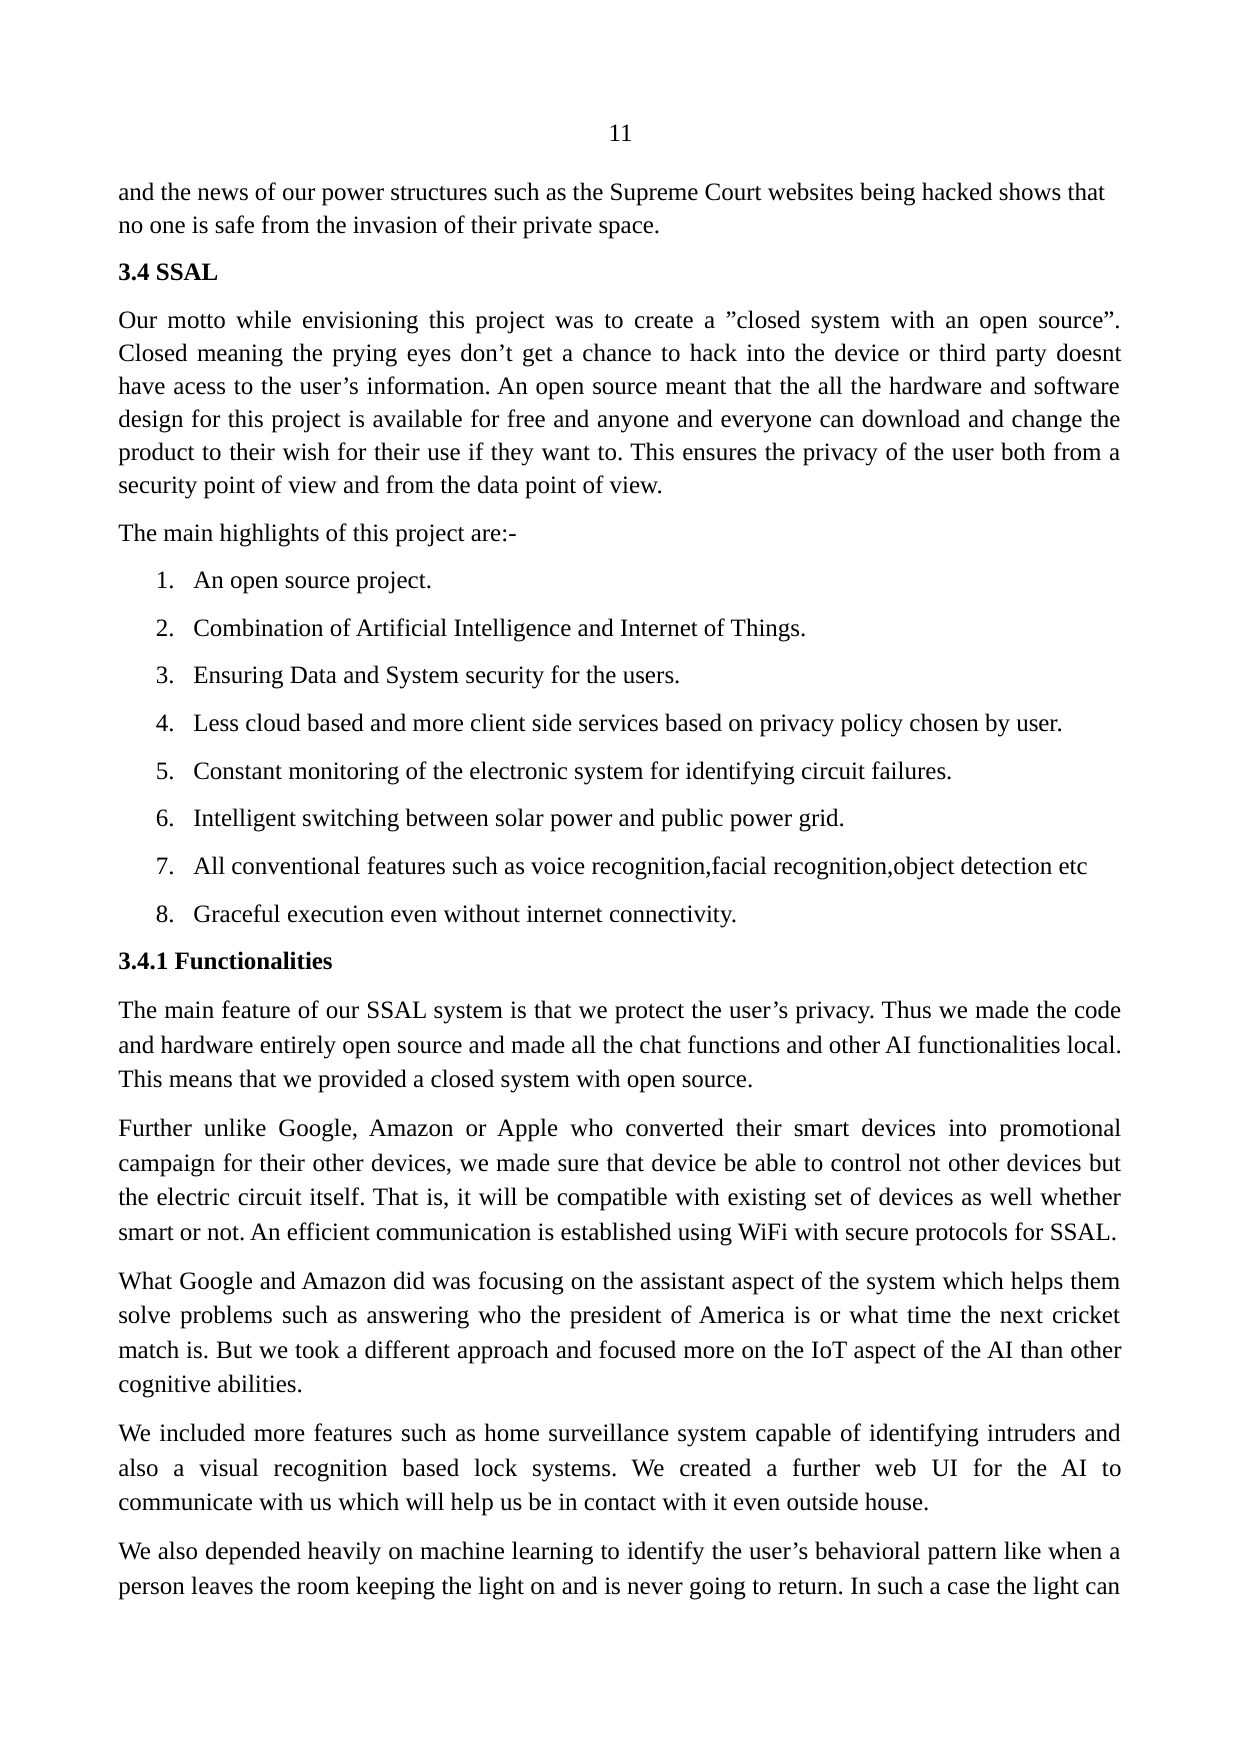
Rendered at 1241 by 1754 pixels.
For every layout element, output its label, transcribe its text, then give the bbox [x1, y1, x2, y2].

text The main feature of our SSAL system is that we protect the user’s privacy. Thus we made the code and hardware entirely open source and made all the chat functions and other AI functionalities local. This means that we provided a closed system with open source. [118, 995, 1122, 1093]
list Combination of Artificial Intelligence and Internet of Things. [156, 613, 1122, 642]
list Less cloud based and more client side services based on privacy policy chosen by user. [156, 708, 1122, 737]
list An open source project. [156, 565, 1122, 594]
text 3.4 SSAL [118, 257, 1122, 286]
text The main highlights of this project are:- [118, 518, 1122, 547]
list Intelligent switching between solar power and public power grid. [156, 803, 1122, 832]
list Ensuring Data and System security for the users. [156, 661, 1122, 689]
text Our motto while envisioning this project was to create a ”closed system with an open source”. Closed meaning the prying eyes don’t get a chance to hack into the device or third party doesnt have acess to the user’s information. An open source meant that the all the hardware and software design for this project is available for free and anyone and everyone can download and change the product to their wish for their use if they want to. This ensures the privacy of the user both from a security point of view and from the data point of view. [118, 305, 1122, 499]
text and the news of our power structures such as the Supreme Court websites being hacked shows that no one is safe from the invasion of their private space. [118, 177, 1122, 239]
list Constant monitoring of the electronic system for identifying circuit failures. [156, 756, 1122, 784]
text What Google and Amazon did was focusing on the assistant aspect of the system which helps them solve problems such as answering who the president of America is or what time the next cricket match is. But we took a different approach and focused more on the IoT aspect of the AI than other cognitive abilities. [118, 1266, 1122, 1398]
text Further unlike Google, Amazon or Apple who converted their smart devices into promotional campaign for their other devices, we made sure that device be able to control not other devices but the electric circuit itself. That is, it will be compatible with existing set of devices as well whether smart or not. An efficient communication is established using WiFi with secure protocols for SSAL. [118, 1113, 1122, 1246]
text We also depended heavily on machine learning to identify the user’s behavioral pattern like when a person leaves the room keeping the light on and is never going to return. In such a case the light can [118, 1536, 1122, 1599]
list Graceful execution even without internet connectivity. [156, 899, 1122, 927]
list All conventional features such as voice recognition,facial recognition,object detection etc [156, 851, 1122, 880]
text 3.4.1 Functionalities [118, 946, 1122, 975]
text We included more features such as home surveillance system capable of identifying intruders and also a visual recognition based lock systems. We created a further web UI for the AI to communicate with us which will help us be in contact with it even outside house. [118, 1418, 1122, 1516]
